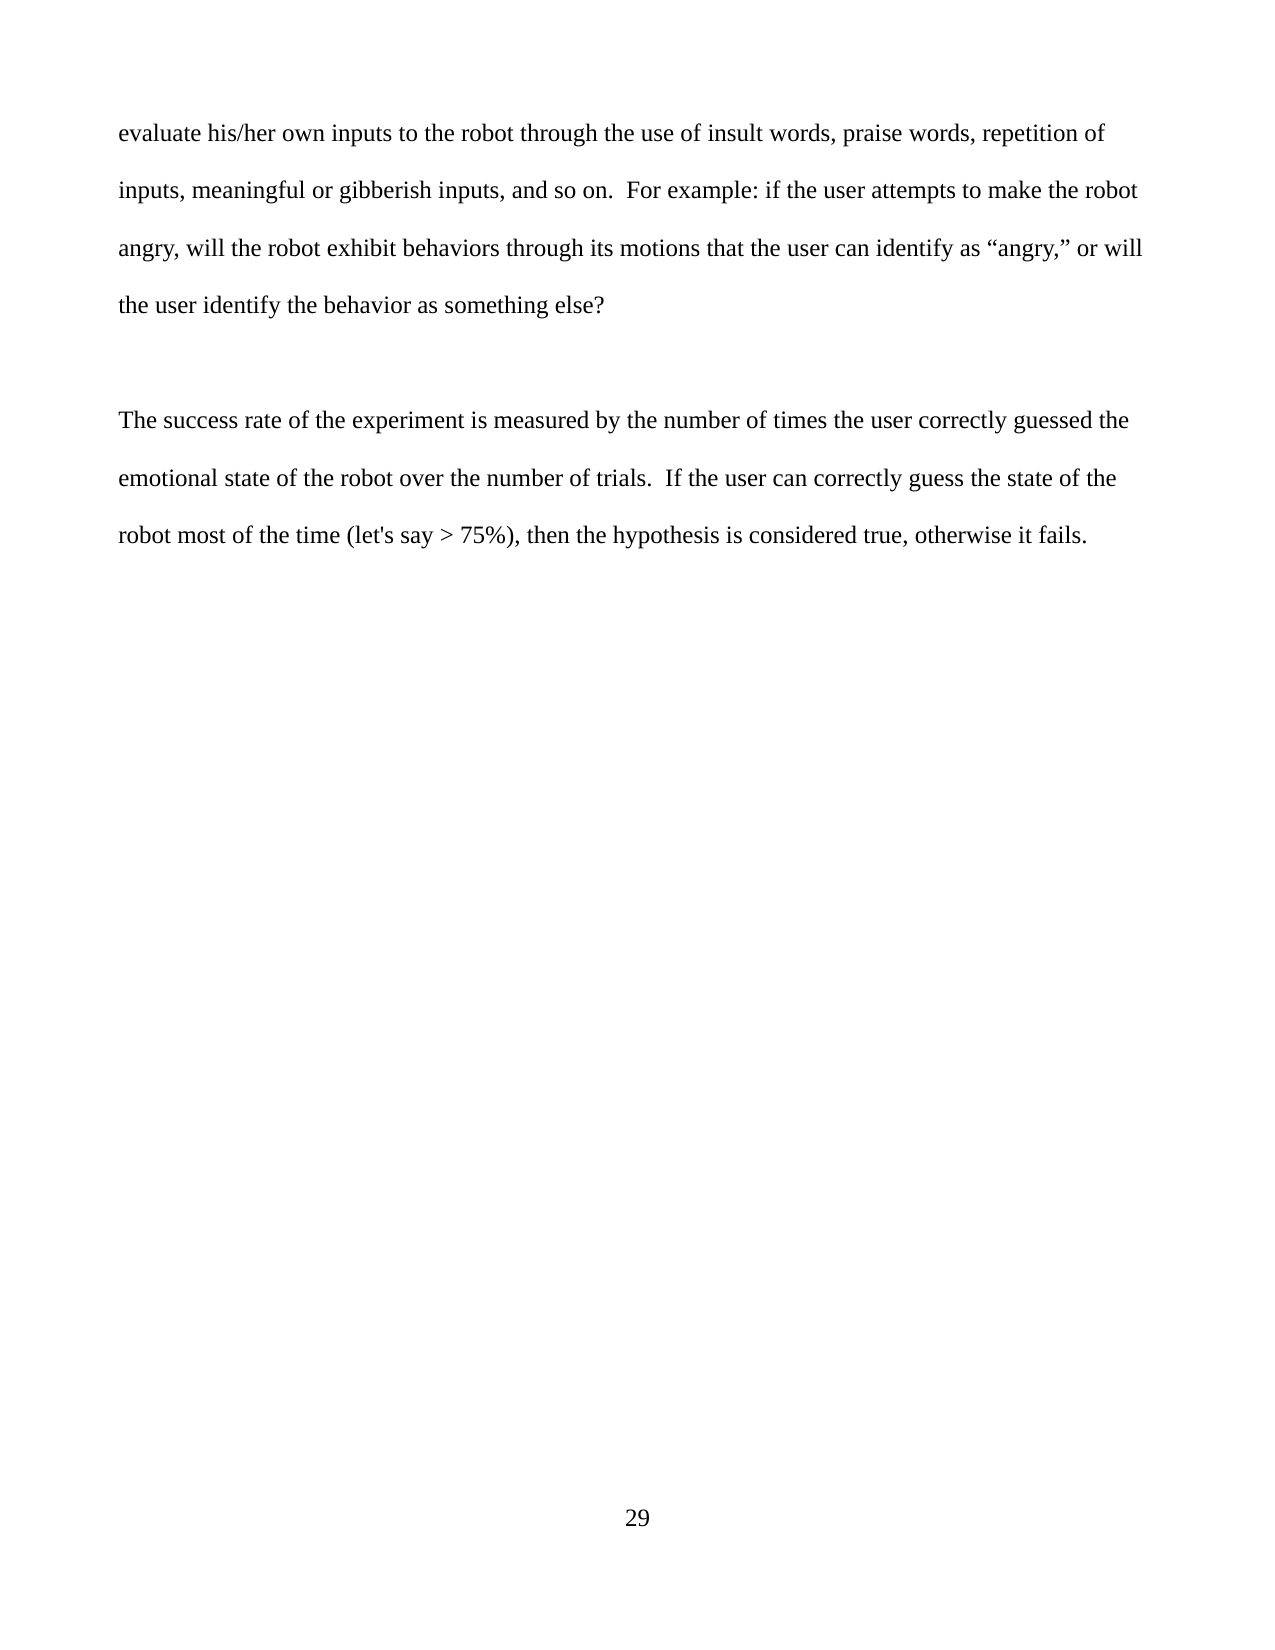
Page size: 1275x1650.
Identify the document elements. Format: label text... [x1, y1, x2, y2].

text evaluate his/her own inputs to the robot through the use of insult words, praise words, repetition of inputs, meaningful or gibberish inputs, and so on. For example: if the user attempts to make the robot angry, will the robot exhibit behaviors through its motions that the user can identify as “angry,” or will the user identify the behavior as something else? [118, 118, 1157, 319]
text The success rate of the experiment is measured by the number of times the user correctly guessed the emotional state of the robot over the number of trials. If the user can correctly guess the state of the robot most of the time (let's say > 75%), then the hypothesis is considered true, otherwise it fails. [118, 406, 1157, 549]
